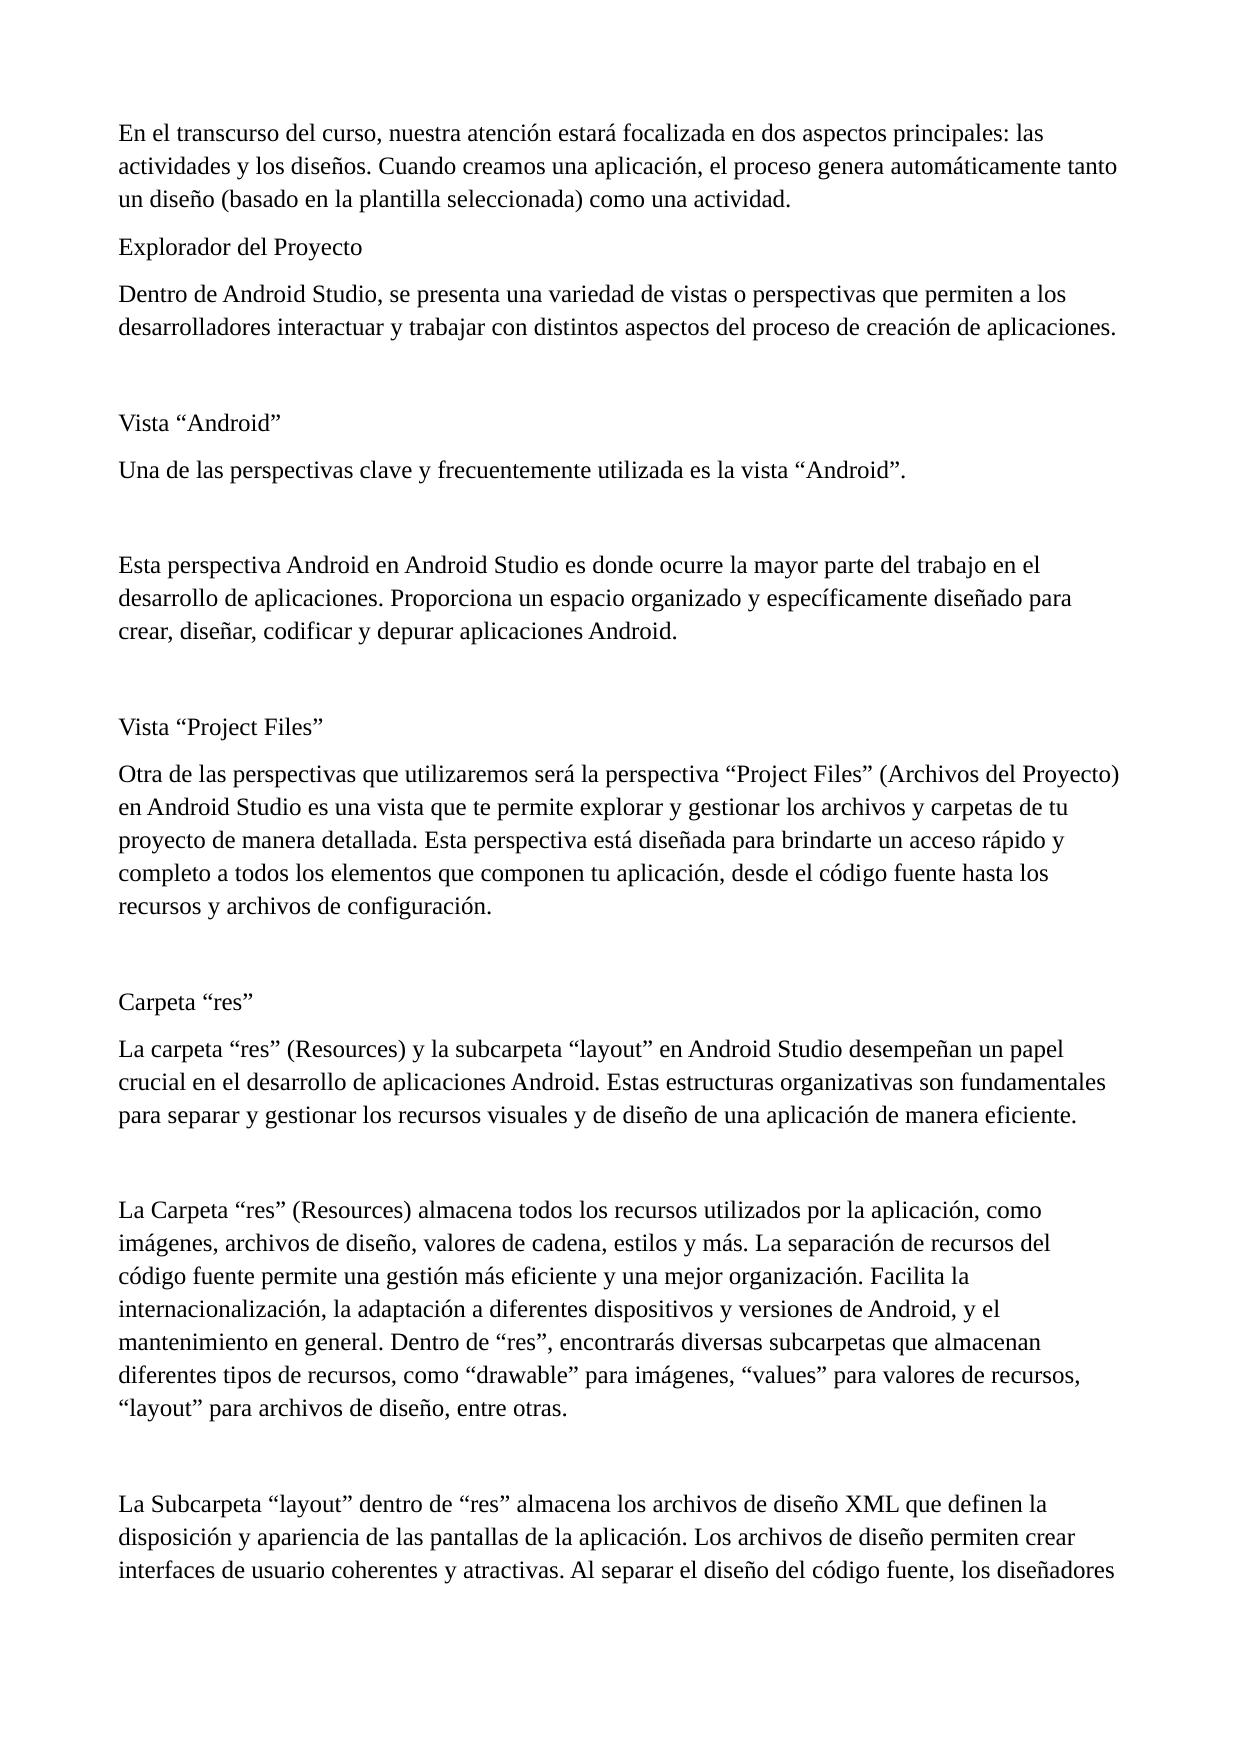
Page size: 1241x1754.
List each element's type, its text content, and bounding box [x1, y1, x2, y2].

text Explorador del Proyecto [118, 232, 1122, 261]
text Carpeta “res” [118, 987, 1122, 1015]
text Vista “Android” [118, 408, 1122, 436]
text La carpeta “res” (Resources) y la subcarpeta “layout” en Android Studio desempeñan un papel crucial en el desarrollo de aplicaciones Android. Estas estructuras organizativas son fundamentales para separar y gestionar los recursos visuales y de diseño de una aplicación de manera eficiente. [118, 1034, 1122, 1129]
text Otra de las perspectivas que utilizaremos será la perspectiva “Project Files” (Archivos del Proyecto) en Android Studio es una vista que te permite explorar y gestionar los archivos y carpetas de tu proyecto de manera detallada. Esta perspectiva está diseñada para brindarte un acceso rápido y completo a todos los elementos que componen tu aplicación, desde el código fuente hasta los recursos y archivos de configuración. [118, 759, 1122, 920]
text La Subcarpeta “layout” dentro de “res” almacena los archivos de diseño XML que definen la disposición y apariencia de las pantallas de la aplicación. Los archivos de diseño permiten crear interfaces de usuario coherentes y atractivas. Al separar el diseño del código fuente, los diseñadores [118, 1489, 1122, 1583]
text Una de las perspectivas clave y frecuentemente utilizada es la vista “Android”. [118, 455, 1122, 484]
text Vista “Project Files” [118, 712, 1122, 740]
text En el transcurso del curso, nuestra atención estará focalizada en dos aspectos principales: las actividades y los diseños. Cuando creamos una aplicación, el proceso genera automáticamente tanto un diseño (basado en la plantilla seleccionada) como una actividad. [118, 118, 1122, 213]
text Dentro de Android Studio, se presenta una variedad de vistas o perspectivas que permiten a los desarrolladores interactuar y trabajar con distintos aspectos del proceso de creación de aplicaciones. [118, 279, 1122, 341]
text La Carpeta “res” (Resources) almacena todos los recursos utilizados por la aplicación, como imágenes, archivos de diseño, valores de cadena, estilos y más. La separación de recursos del código fuente permite una gestión más eficiente y una mejor organización. Facilita la internacionalización, la adaptación a diferentes dispositivos y versiones de Android, y el mantenimiento en general. Dentro de “res”, encontrarás diversas subcarpetas que almacenan diferentes tipos de recursos, como “drawable” para imágenes, “values” para valores de recursos, “layout” para archivos de diseño, entre otras. [118, 1195, 1122, 1422]
text Esta perspectiva Android en Android Studio es donde ocurre la mayor parte del trabajo en el desarrollo de aplicaciones. Proporciona un espacio organizado y específicamente diseñado para crear, diseñar, codificar y depurar aplicaciones Android. [118, 550, 1122, 645]
